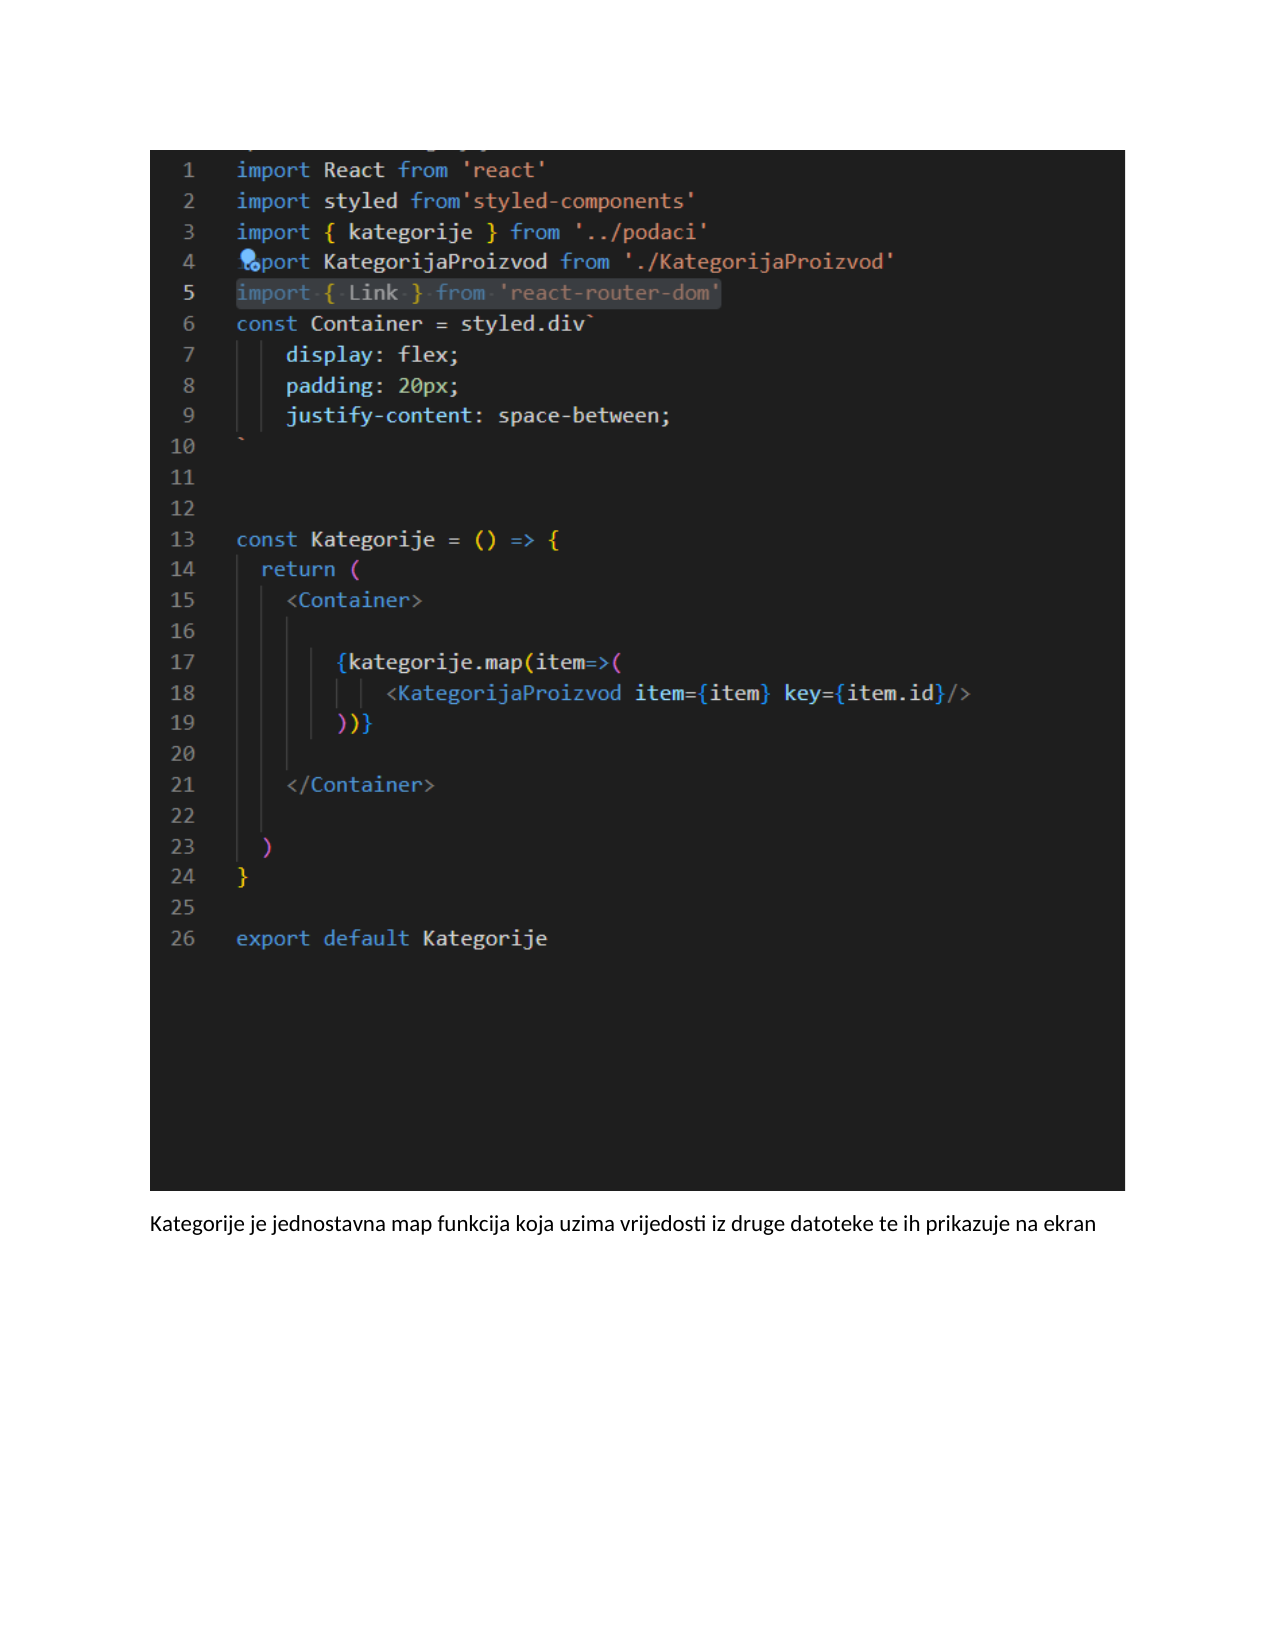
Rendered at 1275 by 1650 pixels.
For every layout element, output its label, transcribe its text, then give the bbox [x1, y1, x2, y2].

text Kategorije je jednostavna map funkcija koja uzima vrijedosti iz druge datoteke te ih prikazuje na ekran [150, 1209, 1125, 1237]
